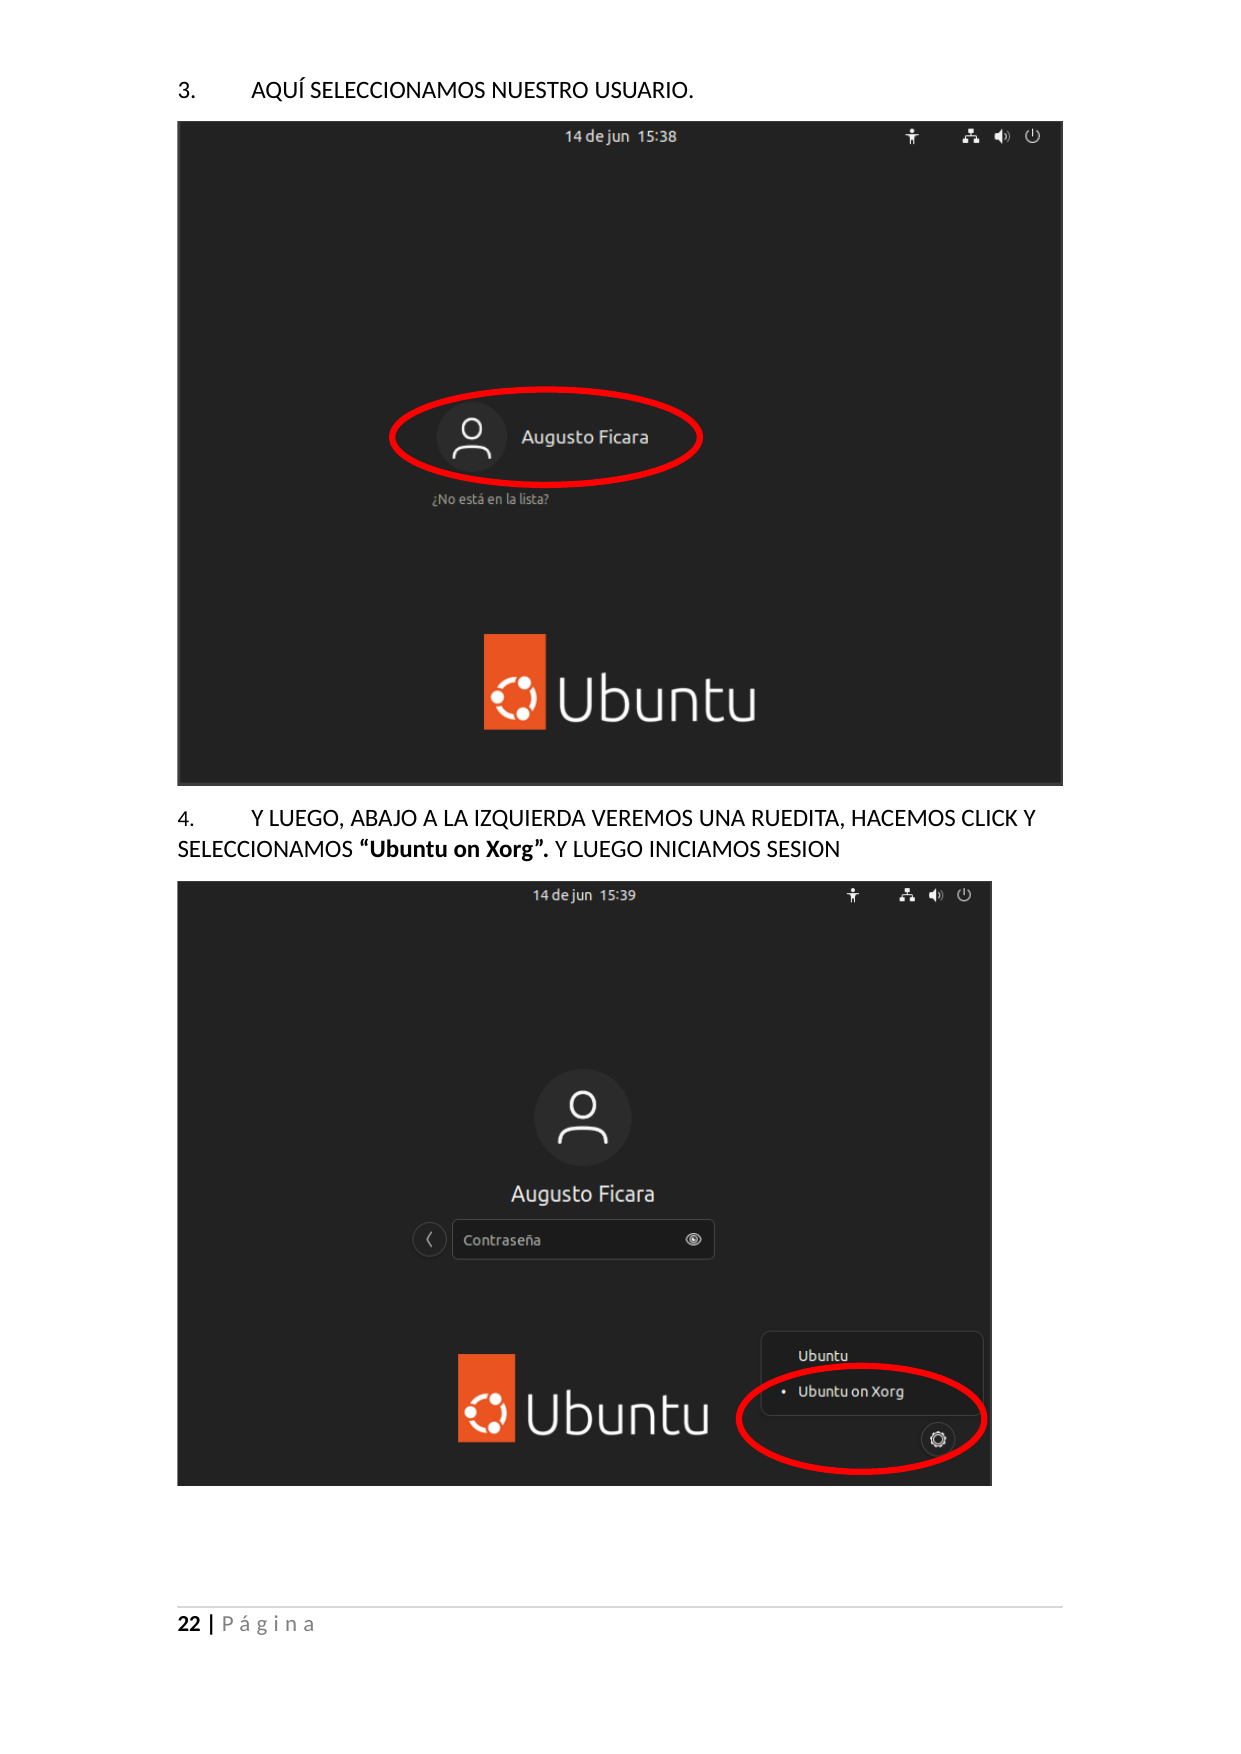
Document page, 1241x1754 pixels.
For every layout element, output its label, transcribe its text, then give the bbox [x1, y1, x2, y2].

list AQUÍ SELECCIONAMOS NUESTRO USUARIO. [177, 74, 1063, 104]
list Y LUEGO, ABAJO A LA IZQUIERDA VEREMOS UNA RUEDITA, HACEMOS CLICK Y SELECCIONAMOS “Ubuntu on Xorg”. Y LUEGO INICIAMOS SESION [177, 802, 1063, 864]
